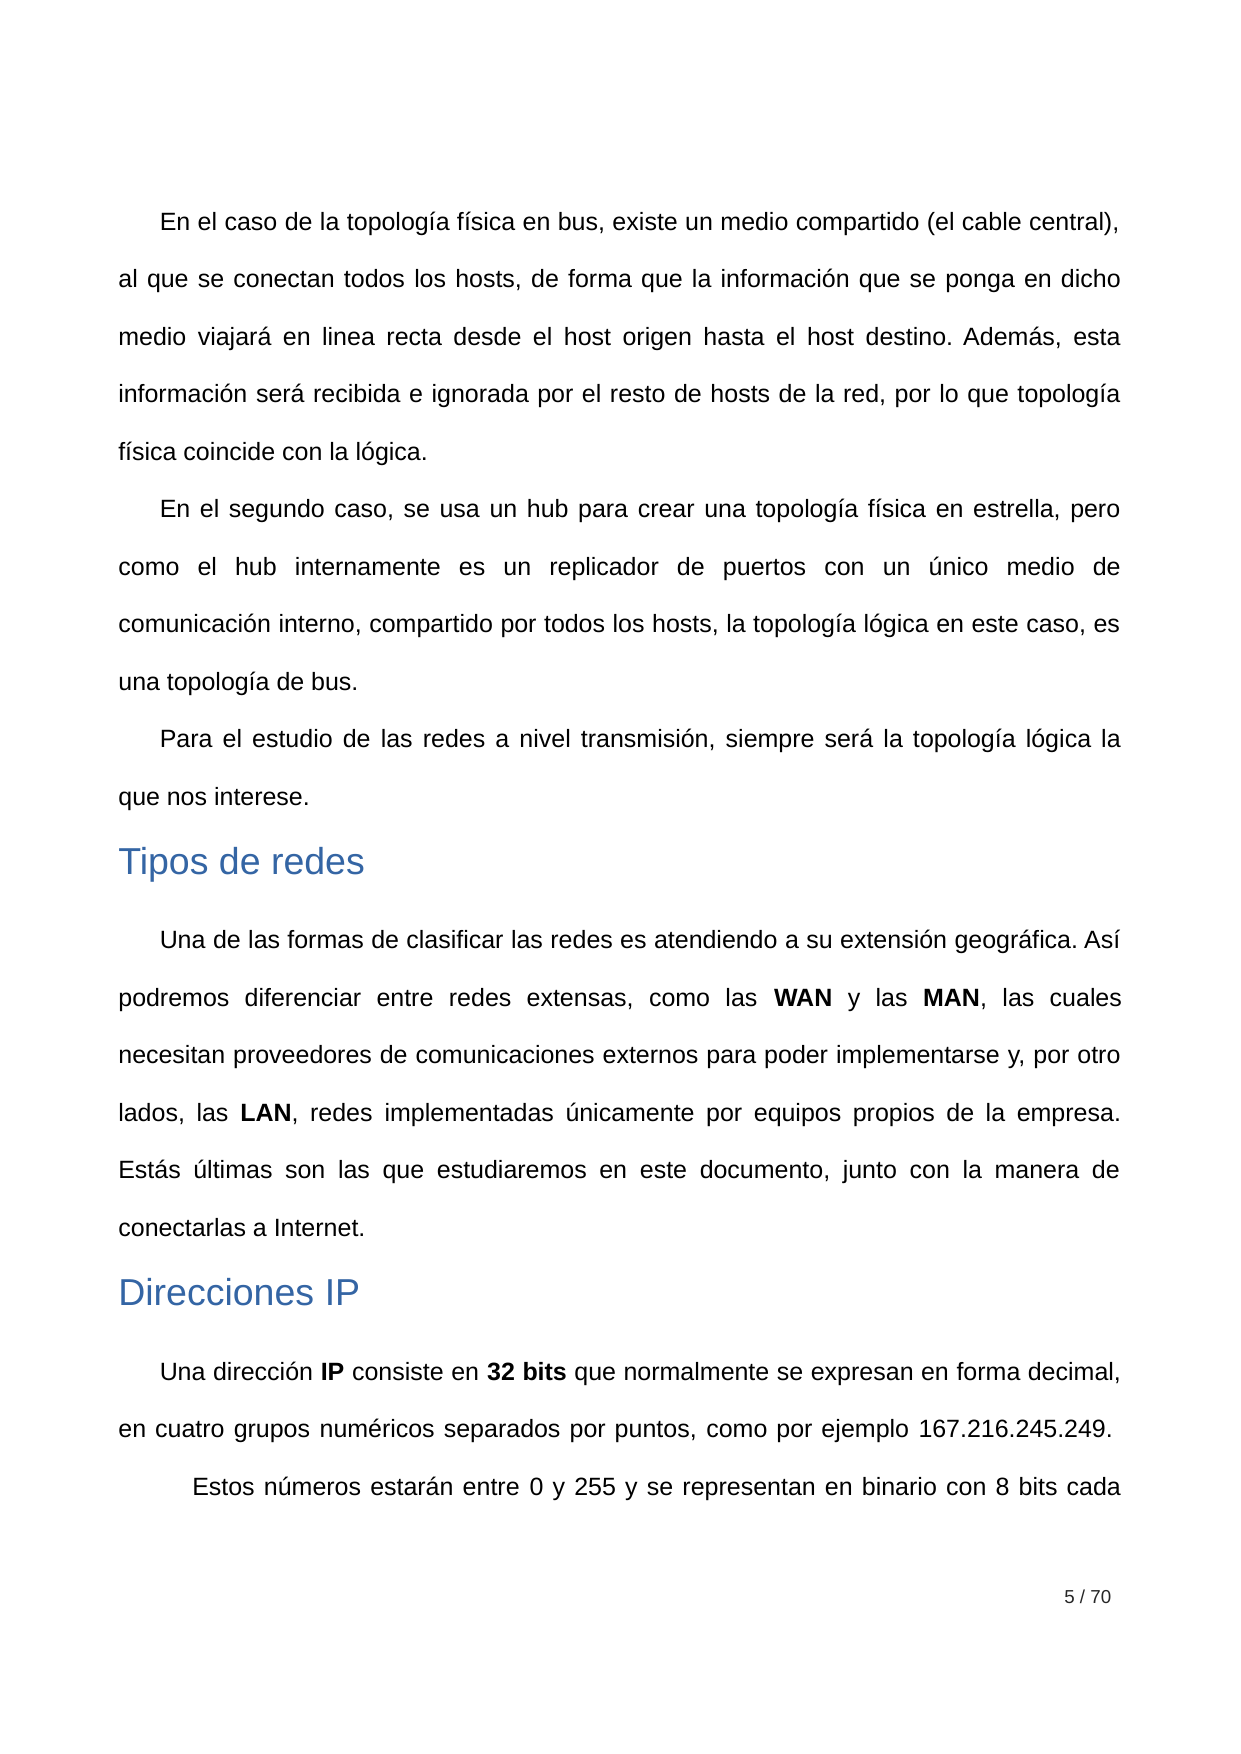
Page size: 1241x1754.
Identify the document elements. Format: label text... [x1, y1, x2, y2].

text Una de las formas de clasificar las redes es atendiendo a su extensión geográfica. Así podremos diferenciar entre redes extensas, como las WAN y las MAN, las cuales necesitan proveedores de comunicaciones externos para poder implementarse y, por otro lados, las LAN, redes implementadas únicamente por equipos propios de la empresa. Estás últimas son las que estudiaremos en este documento, junto con la manera de conectarlas a Internet. [118, 925, 1122, 1242]
text En el segundo caso, se usa un hub para crear una topología física en estrella, pero como el hub internamente es un replicador de puertos con un único medio de comunicación interno, compartido por todos los hosts, la topología lógica en este caso, es una topología de bus. [118, 494, 1122, 695]
text Una dirección IP consiste en 32 bits que normalmente se expresan en forma decimal, en cuatro grupos numéricos separados por puntos, como por ejemplo 167.216.245.249. Estos números estarán entre 0 y 255 y se representan en binario con 8 bits cada [118, 1357, 1122, 1500]
text En el caso de la topología física en bus, existe un medio compartido (el cable central), al que se conectan todos los hosts, de forma que la información que se ponga en dicho medio viajará en linea recta desde el host origen hasta el host destino. Además, esta información será recibida e ignorada por el resto de hosts de la red, por lo que topología física coincide con la lógica. [118, 207, 1122, 465]
text Tipos de redes [118, 839, 1122, 882]
text Direcciones IP [118, 1270, 1122, 1313]
text Para el estudio de las redes a nivel transmisión, siempre será la topología lógica la que nos interese. [118, 724, 1122, 810]
